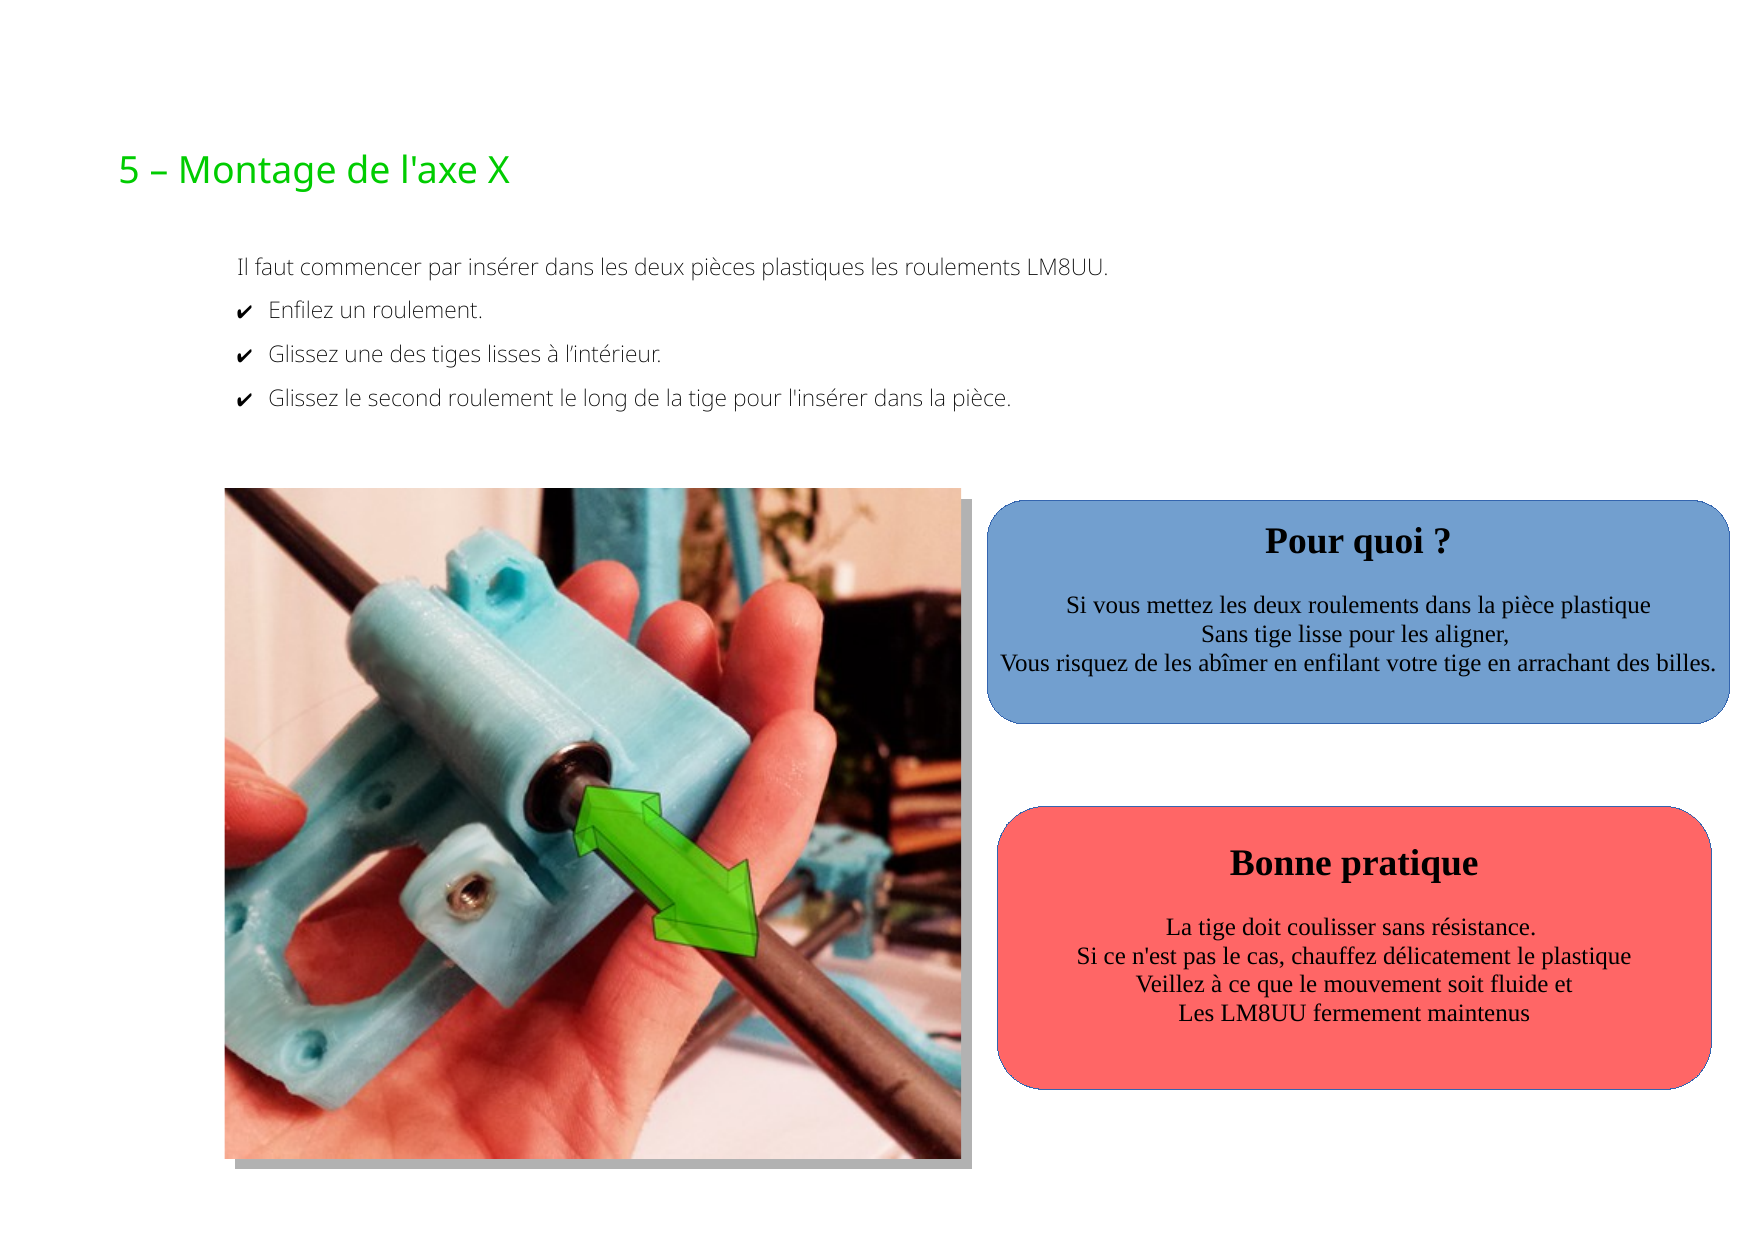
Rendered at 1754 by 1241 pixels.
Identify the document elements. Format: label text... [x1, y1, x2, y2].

picture [224, 488, 962, 1159]
list Enfilez un roulement. [118, 294, 1636, 325]
text Il faut commencer par insérer dans les deux pièces plastiques les roulements LM8UU. [118, 250, 1636, 282]
list Glissez le second roulement le long de la tige pour l'insérer dans la pièce. [118, 382, 1636, 413]
list Glissez une des tiges lisses à l’intérieur. [118, 338, 1636, 369]
subtitle 5 – Montage de l'axe X [118, 143, 1636, 194]
